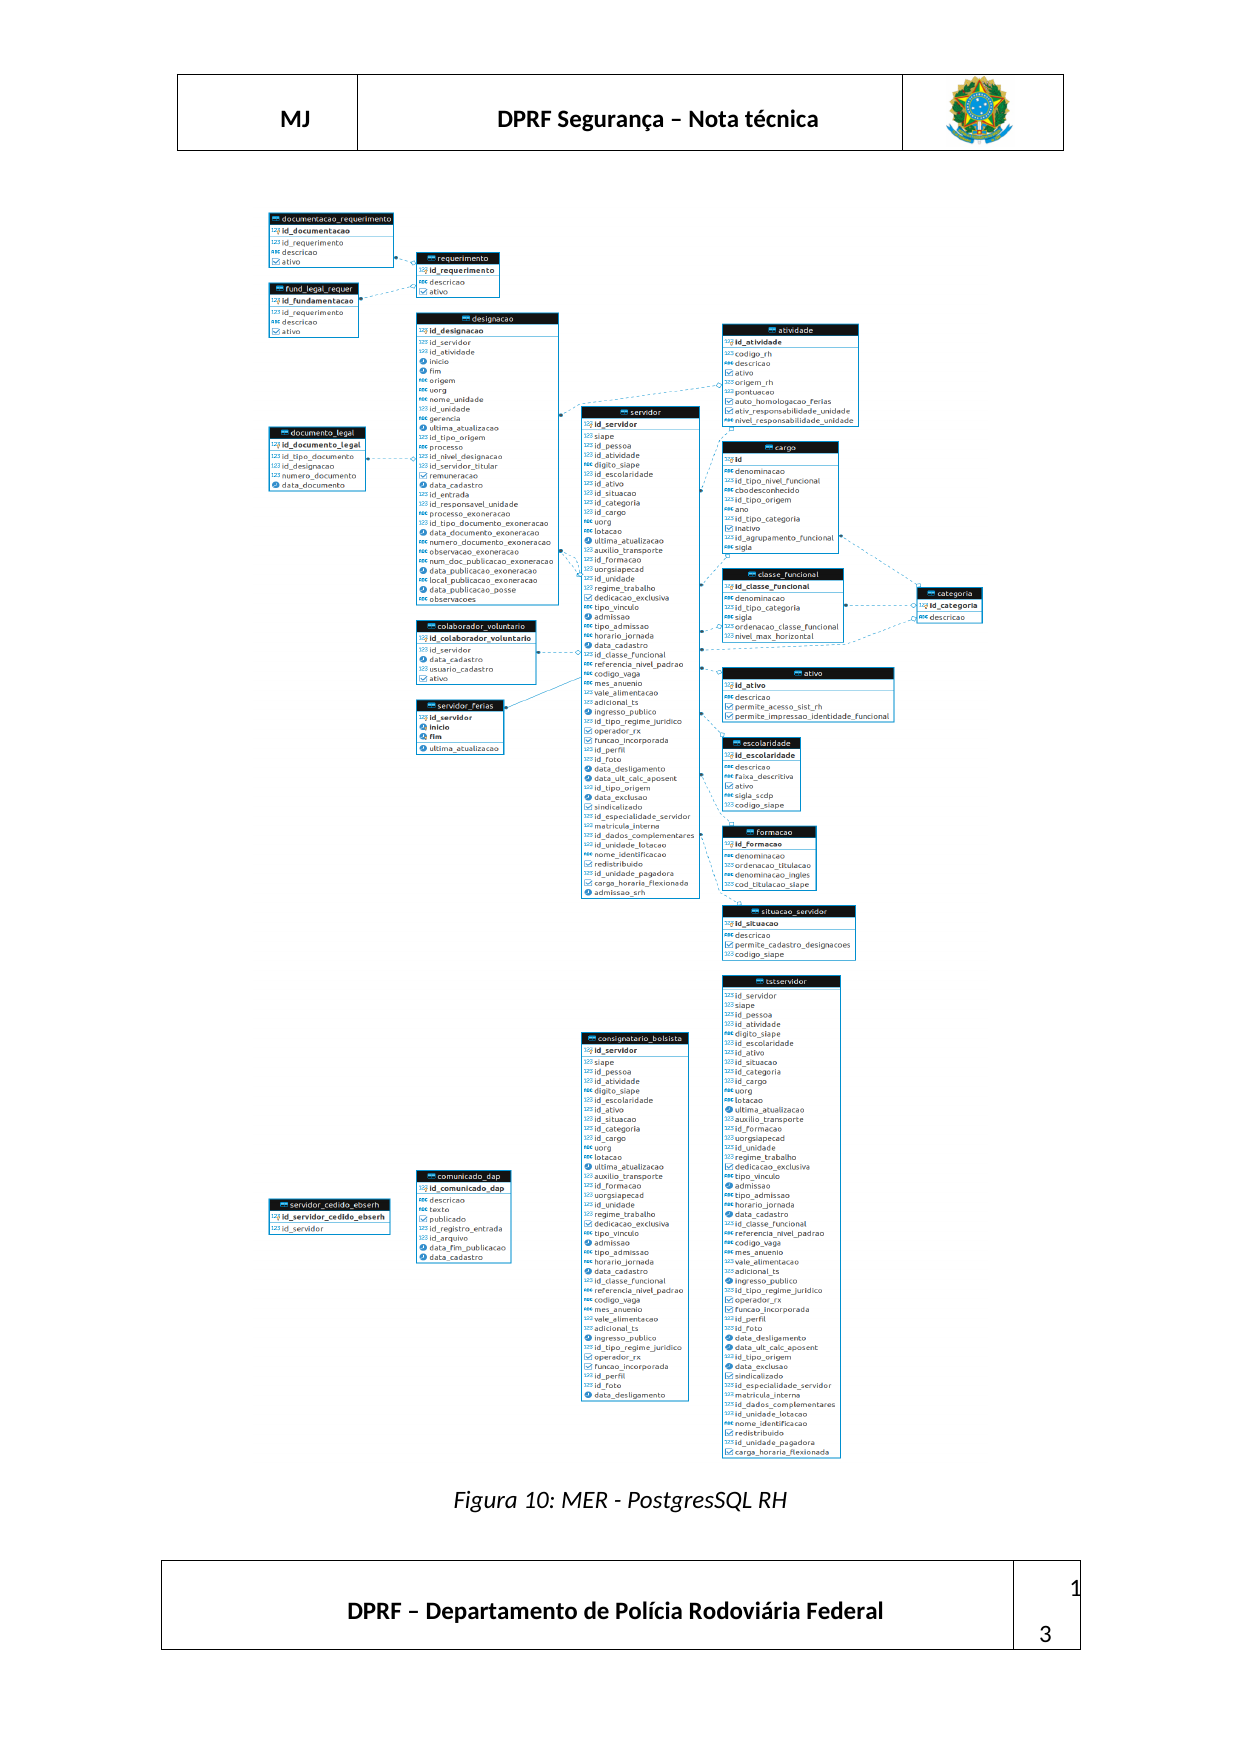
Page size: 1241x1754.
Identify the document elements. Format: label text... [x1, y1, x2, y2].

picture [252, 198, 988, 1463]
picture [944, 75, 1020, 149]
text Figura 10: MER - PostgresSQL RH [253, 1463, 987, 1514]
